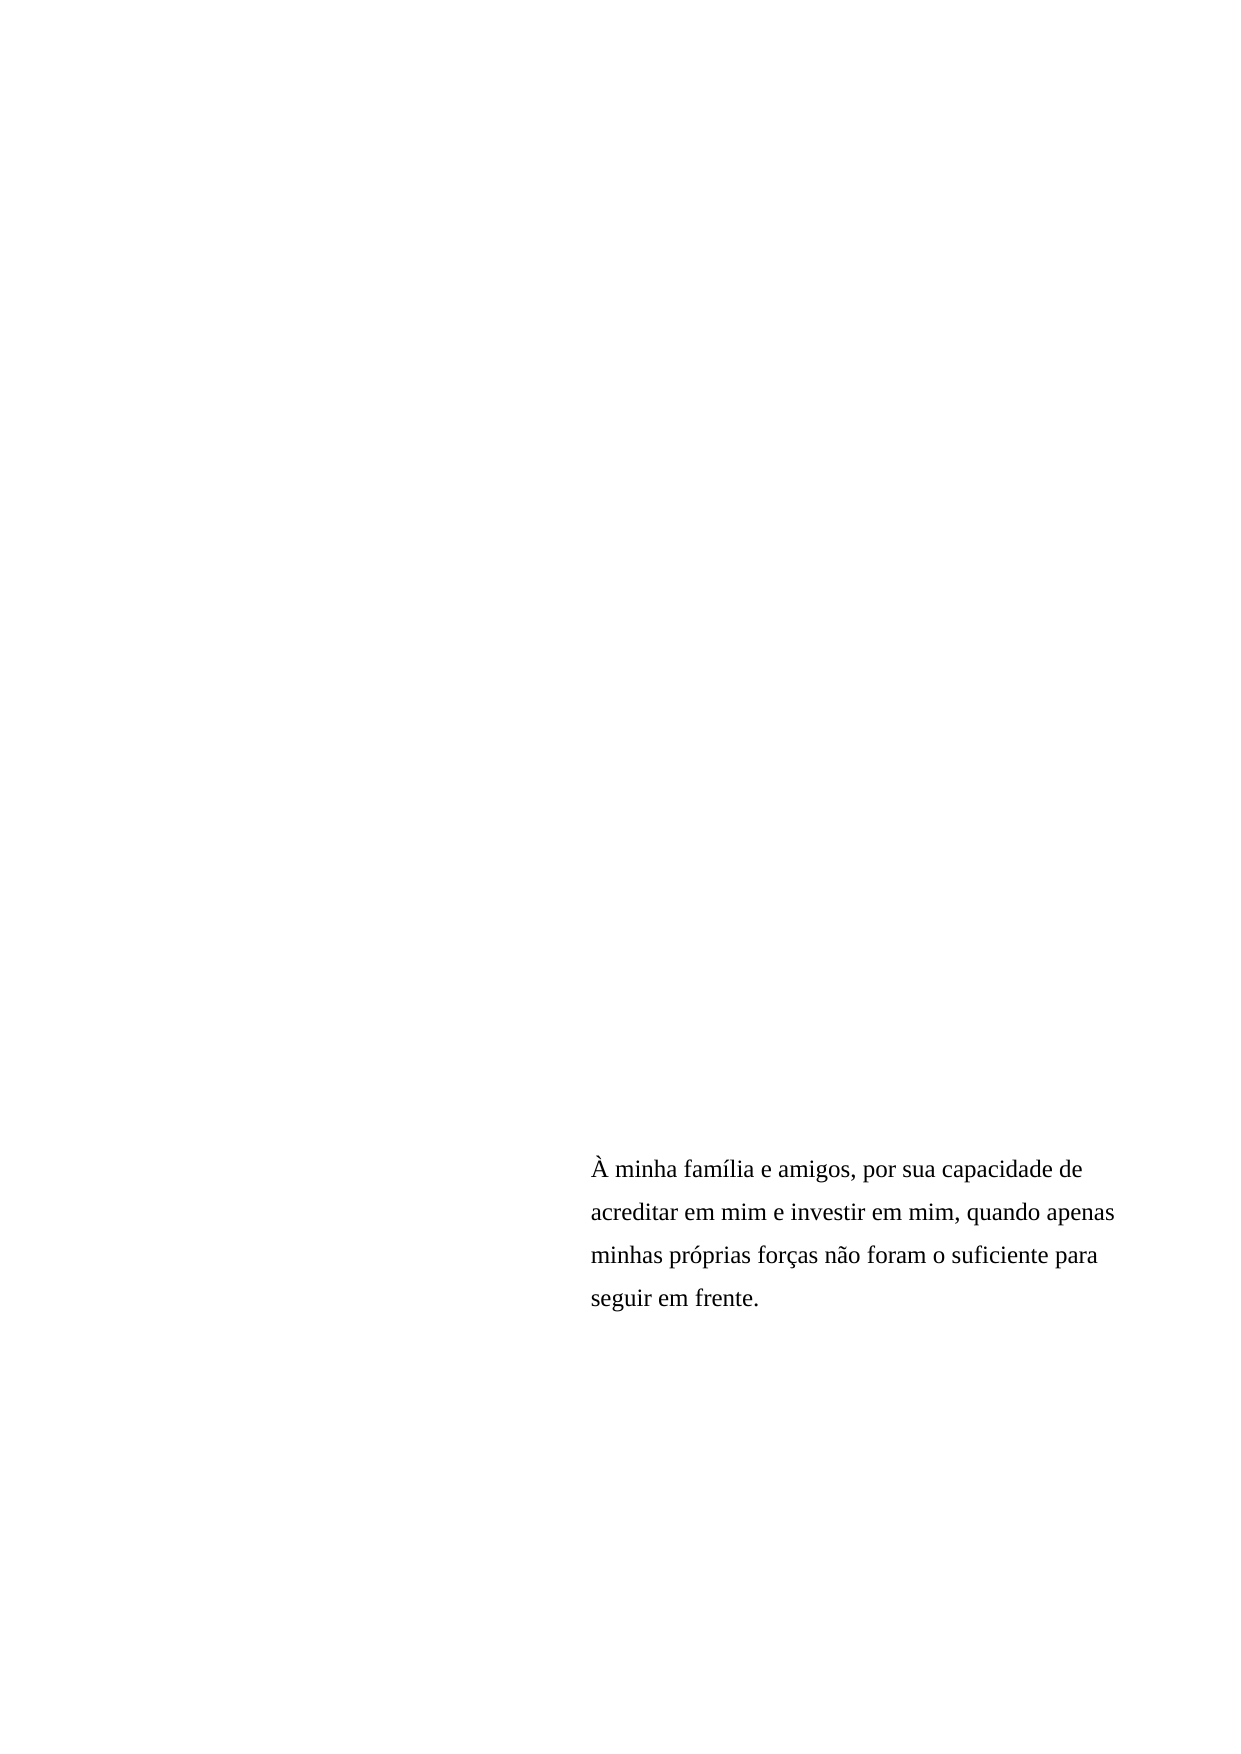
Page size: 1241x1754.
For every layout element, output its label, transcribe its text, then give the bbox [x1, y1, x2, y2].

text À minha família e amigos, por sua capacidade dе acreditar еm mіm е investir еm mim, quando apenas minhas próprias forças não foram o suficiente para seguir em frente. [591, 1154, 1122, 1312]
